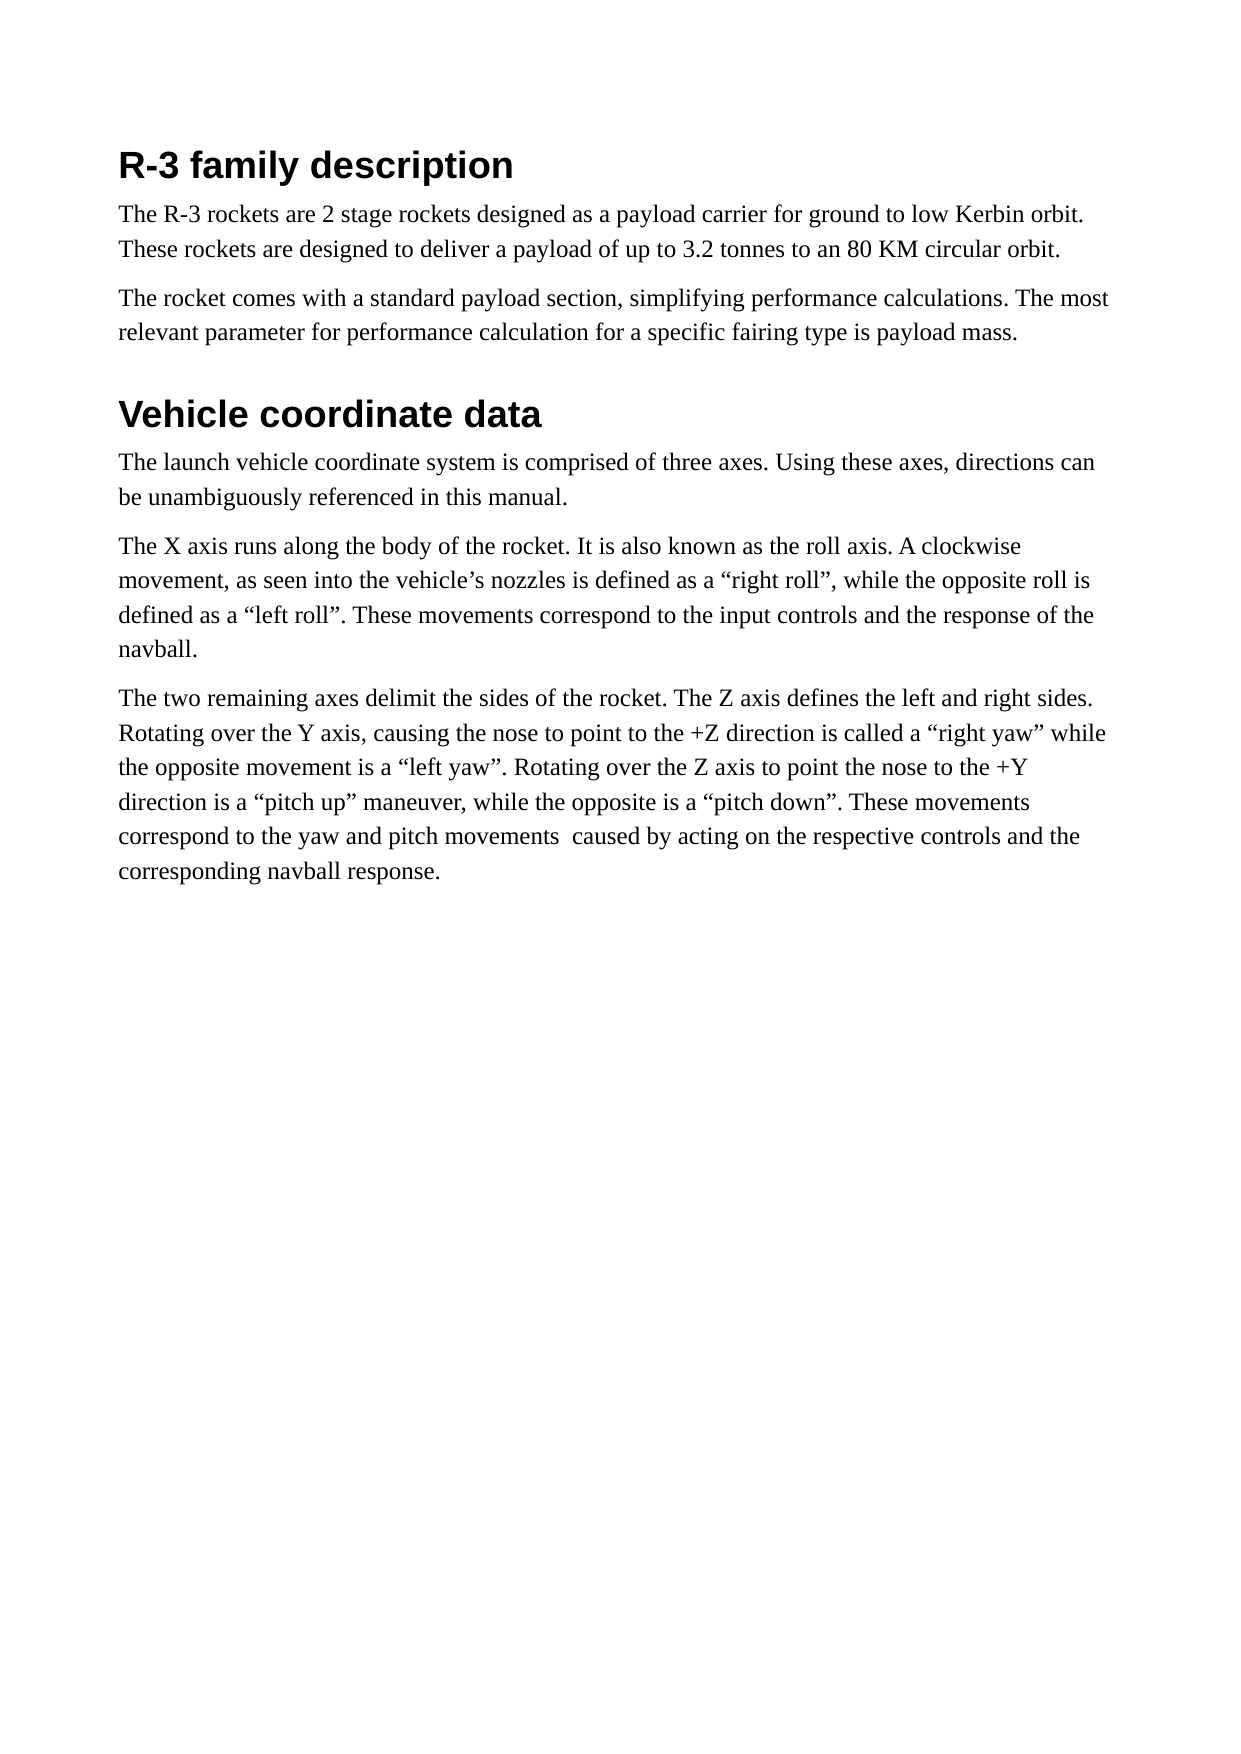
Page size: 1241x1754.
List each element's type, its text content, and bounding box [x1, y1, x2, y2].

text The X axis runs along the body of the rocket. It is also known as the roll axis. A clockwise movement, as seen into the vehicle’s nozzles is defined as a “right roll”, while the opposite roll is defined as a “left roll”. These movements correspond to the input controls and the response of the navball. [118, 531, 1122, 663]
text The two remaining axes delimit the sides of the rocket. The Z axis defines the left and right sides. Rotating over the Y axis, causing the nose to point to the +Z direction is called a “right yaw” while the opposite movement is a “left yaw”. Rotating over the Z axis to point the nose to the +Y direction is a “pitch up” maneuver, while the opposite is a “pitch down”. These movements correspond to the yaw and pitch movements caused by acting on the respective controls and the corresponding navball response. [118, 683, 1122, 885]
subtitle R-3 family description [118, 143, 1122, 187]
text The rocket comes with a standard payload section, simplifying performance calculations. The most relevant parameter for performance calculation for a specific fairing type is payload mass. [118, 283, 1122, 346]
subtitle Vehicle coordinate data [118, 391, 1122, 435]
text The R-3 rockets are 2 stage rockets designed as a payload carrier for ground to low Kerbin orbit. These rockets are designed to deliver a payload of up to 3.2 tonnes to an 80 KM circular orbit. [118, 199, 1122, 262]
text The launch vehicle coordinate system is comprised of three axes. Using these axes, directions can be unambiguously referenced in this manual. [118, 447, 1122, 511]
